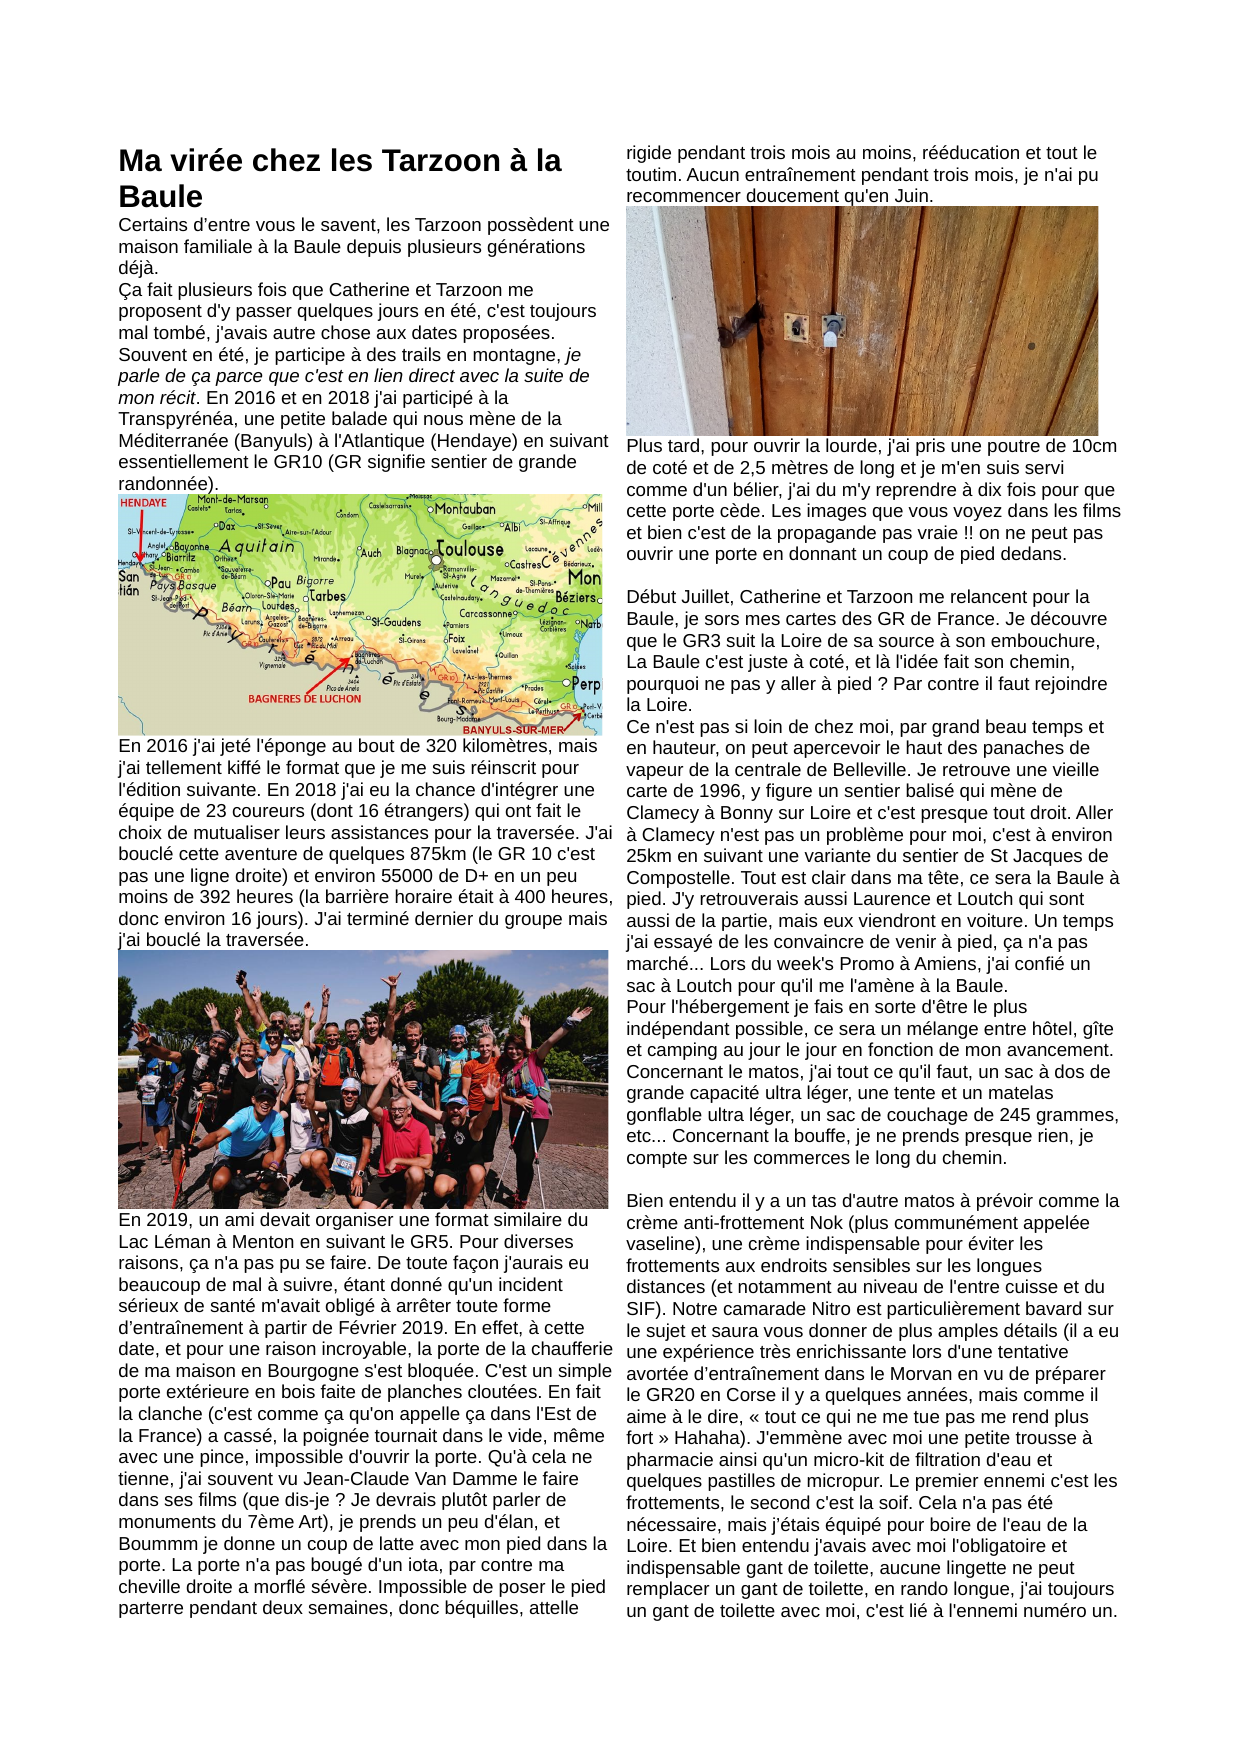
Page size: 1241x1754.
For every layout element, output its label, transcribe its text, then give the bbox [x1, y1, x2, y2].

picture [626, 206, 1099, 436]
text Certains d’entre vous le savent, les Tarzoon possèdent une maison familiale à la Baule depuis plusieurs générations déjà. [118, 214, 614, 279]
text Bien entendu il y a un tas d'autre matos à prévoir comme la crème anti-frottement Nok (plus communément appelée vaseline), une crème indispensable pour éviter les frottements aux endroits sensibles sur les longues distances (et notamment au niveau de l'entre cuisse et du SIF). Notre camarade Nitro est particulièrement bavard sur le sujet et saura vous donner de plus amples détails (il a eu une expérience très enrichissante lors d'une tentative avortée d’entraînement dans le Morvan en vu de préparer le GR20 en Corse il y a quelques années, mais comme il aime à le dire, « tout ce qui ne me tue pas me rend plus fort » Hahaha). J'emmène avec moi une petite trousse à pharmacie ainsi qu'un micro-kit de filtration d'eau et quelques pastilles de micropur. Le premier ennemi c'est les frottements, le second c'est la soif. Cela n'a pas été nécessaire, mais j’étais équipé pour boire de l'eau de la Loire. Et bien entendu j'avais avec moi l'obligatoire et indispensable gant de toilette, aucune lingette ne peut remplacer un gant de toilette, en rando longue, j'ai toujours un gant de toilette avec moi, c'est lié à l'ennemi numéro un. [626, 1190, 1122, 1621]
text Plus tard, pour ouvrir la lourde, j'ai pris une poutre de 10cm de coté et de 2,5 mètres de long et je m'en suis servi comme d'un bélier, j'ai du m'y reprendre à dix fois pour que cette porte cède. Les images que vous voyez dans les films et bien c'est de la propagande pas vraie !! on ne peut pas ouvrir une porte en donnant un coup de pied dedans. [626, 435, 1122, 565]
text Pour l'hébergement je fais en sorte d'être le plus indépendant possible, ce sera un mélange entre hôtel, gîte et camping au jour le jour en fonction de mon avancement. Concernant le matos, j'ai tout ce qu'il faut, un sac à dos de grande capacité ultra léger, une tente et un matelas gonflable ultra léger, un sac de couchage de 245 grammes, etc... Concernant la bouffe, je ne prends presque rien, je compte sur les commerces le long du chemin. [626, 996, 1122, 1168]
picture [118, 950, 609, 1209]
text En 2016 j'ai jeté l'éponge au bout de 320 kilomètres, mais j'ai tellement kiffé le format que je me suis réinscrit pour l'édition suivante. En 2018 j'ai eu la chance d'intégrer une équipe de 23 coureurs (dont 16 étrangers) qui ont fait le choix de mutualiser leurs assistances pour la traversée. J'ai bouclé cette aventure de quelques 875km (le GR 10 c'est pas une ligne droite) et environ 55000 de D+ en un peu moins de 392 heures (la barrière horaire était à 400 heures, donc environ 16 jours). J'ai terminé dernier du groupe mais j'ai bouclé la traversée. [118, 735, 614, 951]
text En 2019, un ami devait organiser une format similaire du Lac Léman à Menton en suivant le GR5. Pour diverses raisons, ça n'a pas pu se faire. De toute façon j'aurais eu beaucoup de mal à suivre, étant donné qu'un incident sérieux de santé m'avait obligé à arrêter toute forme d’entraînement à partir de Février 2019. En effet, à cette date, et pour une raison incroyable, la porte de la chaufferie de ma maison en Bourgogne s'est bloquée. C'est un simple porte extérieure en bois faite de planches cloutées. En fait la clanche (c'est comme ça qu'on appelle ça dans l'Est de la France) a cassé, la poignée tournait dans le vide, même avec une pince, impossible d'ouvrir la porte. Qu'à cela ne tienne, j'ai souvent vu Jean-Claude Van Damme le faire dans ses films (que dis-je ? Je devrais plutôt parler de monuments du 7ème Art), je prends un peu d'élan, et Boummm je donne un coup de latte avec mon pied dans la porte. La porte n'a pas bougé d'un iota, par contre ma cheville droite a morflé sévère. Impossible de poser le pied parterre pendant deux semaines, donc béquilles, attelle [118, 1209, 614, 1618]
text Ce n'est pas si loin de chez moi, par grand beau temps et en hauteur, on peut apercevoir le haut des panaches de vapeur de la centrale de Belleville. Je retrouve une vieille carte de 1996, y figure un sentier balisé qui mène de Clamecy à Bonny sur Loire et c'est presque tout droit. Aller à Clamecy n'est pas un problème pour moi, c'est à environ 25km en suivant une variante du sentier de St Jacques de Compostelle. Tout est clair dans ma tête, ce sera la Baule à pied. J'y retrouverais aussi Laurence et Loutch qui sont aussi de la partie, mais eux viendront en voiture. Un temps j'ai essayé de les convaincre de venir à pied, ça n'a pas marché... Lors du week's Promo à Amiens, j'ai confié un sac à Loutch pour qu'il me l'amène à la Baule. [626, 716, 1122, 996]
text Ma virée chez les Tarzoon à la Baule [118, 142, 614, 214]
picture [118, 494, 603, 736]
text Début Juillet, Catherine et Tarzoon me relancent pour la Baule, je sors mes cartes des GR de France. Je découvre que le GR3 suit la Loire de sa source à son embouchure, La Baule c'est juste à coté, et là l'idée fait son chemin, pourquoi ne pas y aller à pied ? Par contre il faut rejoindre la Loire. [626, 586, 1122, 716]
text rigide pendant trois mois au moins, rééducation et tout le toutim. Aucun entraînement pendant trois mois, je n'ai pu recommencer doucement qu'en Juin. [626, 142, 1122, 207]
text Ça fait plusieurs fois que Catherine et Tarzoon me proposent d'y passer quelques jours en été, c'est toujours mal tombé, j'avais autre chose aux dates proposées. Souvent en été, je participe à des trails en montagne, je parle de ça parce que c'est en lien direct avec la suite de mon récit. En 2016 et en 2018 j'ai participé à la Transpyrénéa, une petite balade qui nous mène de la Méditerranée (Banyuls) à l'Atlantique (Hendaye) en suivant essentiellement le GR10 (GR signifie sentier de grande randonnée). [118, 279, 614, 494]
